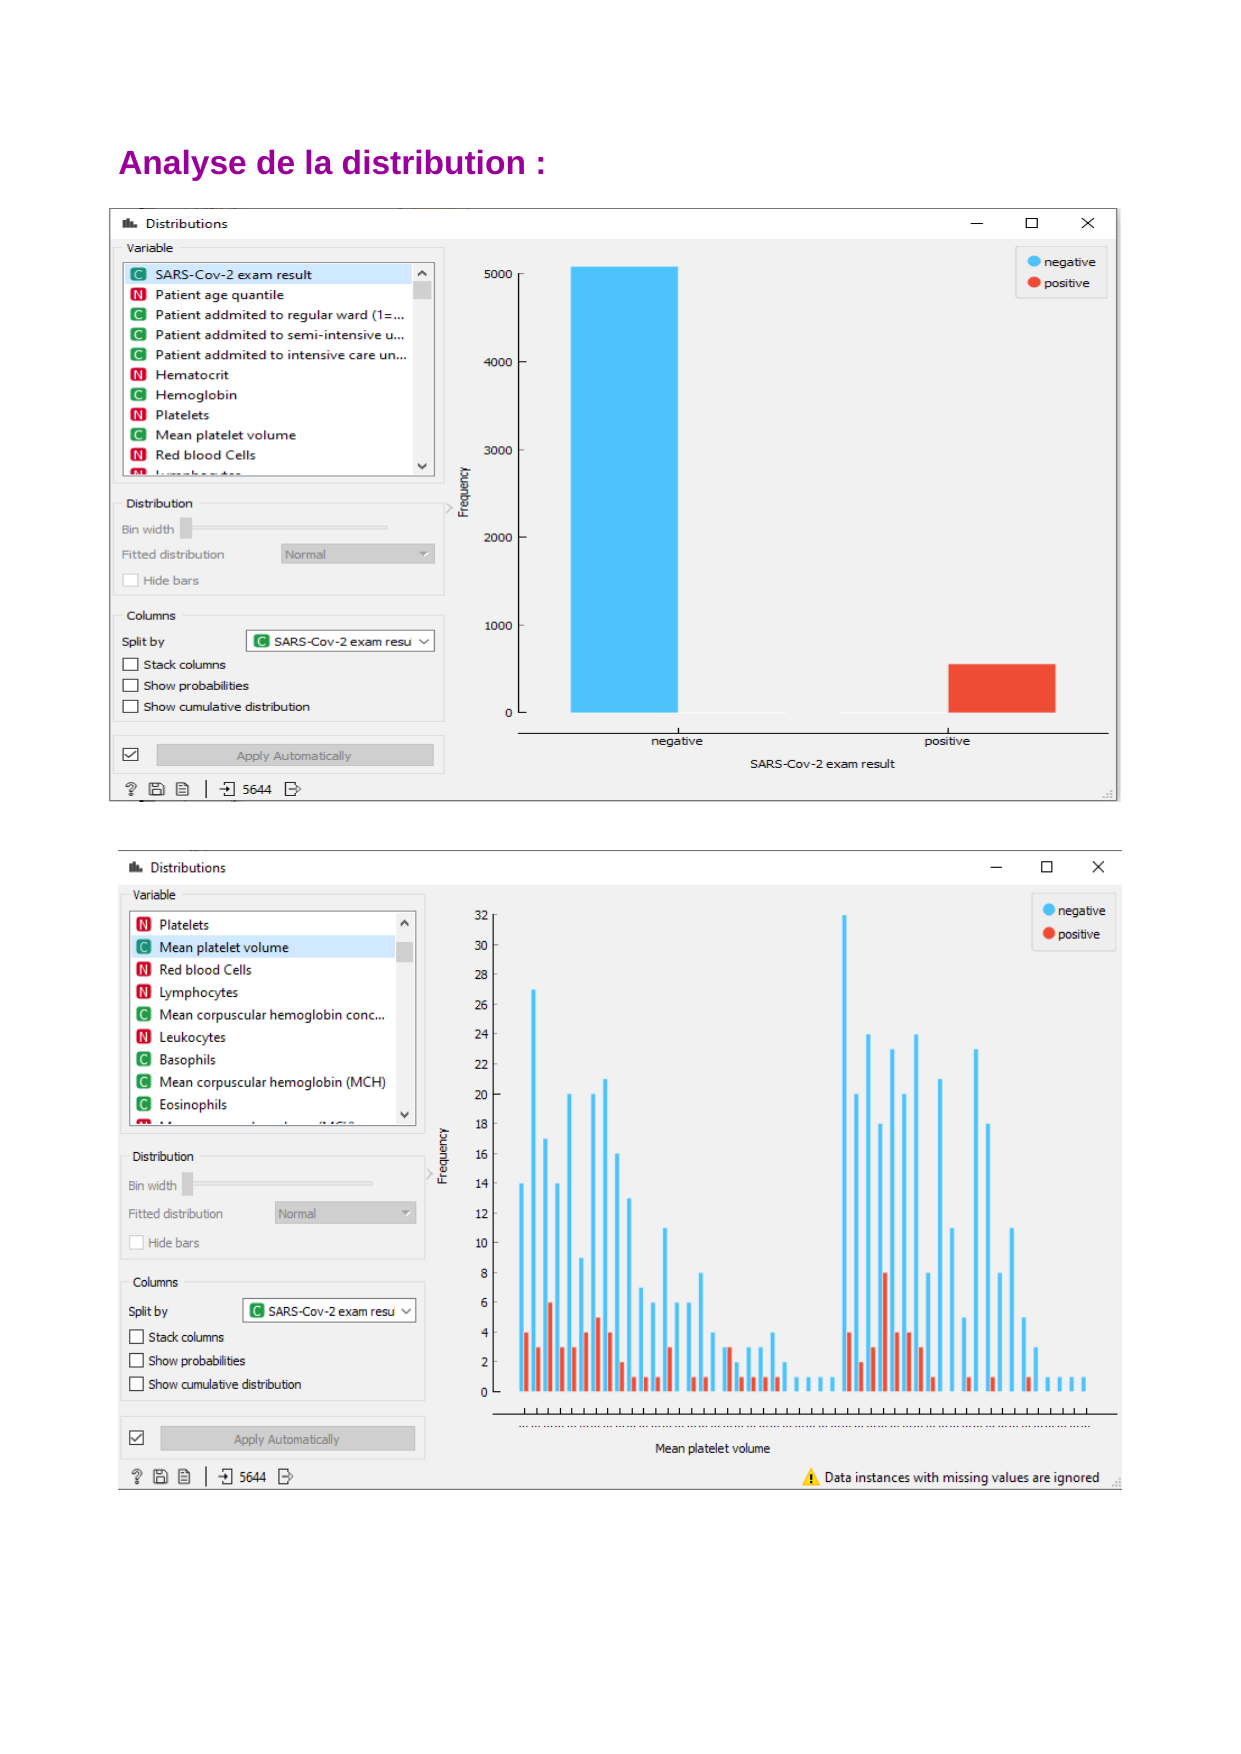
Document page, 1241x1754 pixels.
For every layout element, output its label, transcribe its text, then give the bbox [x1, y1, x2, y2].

subtitle Analyse de la distribution : [118, 143, 1122, 182]
picture [118, 850, 1122, 1490]
picture [108, 208, 1121, 802]
